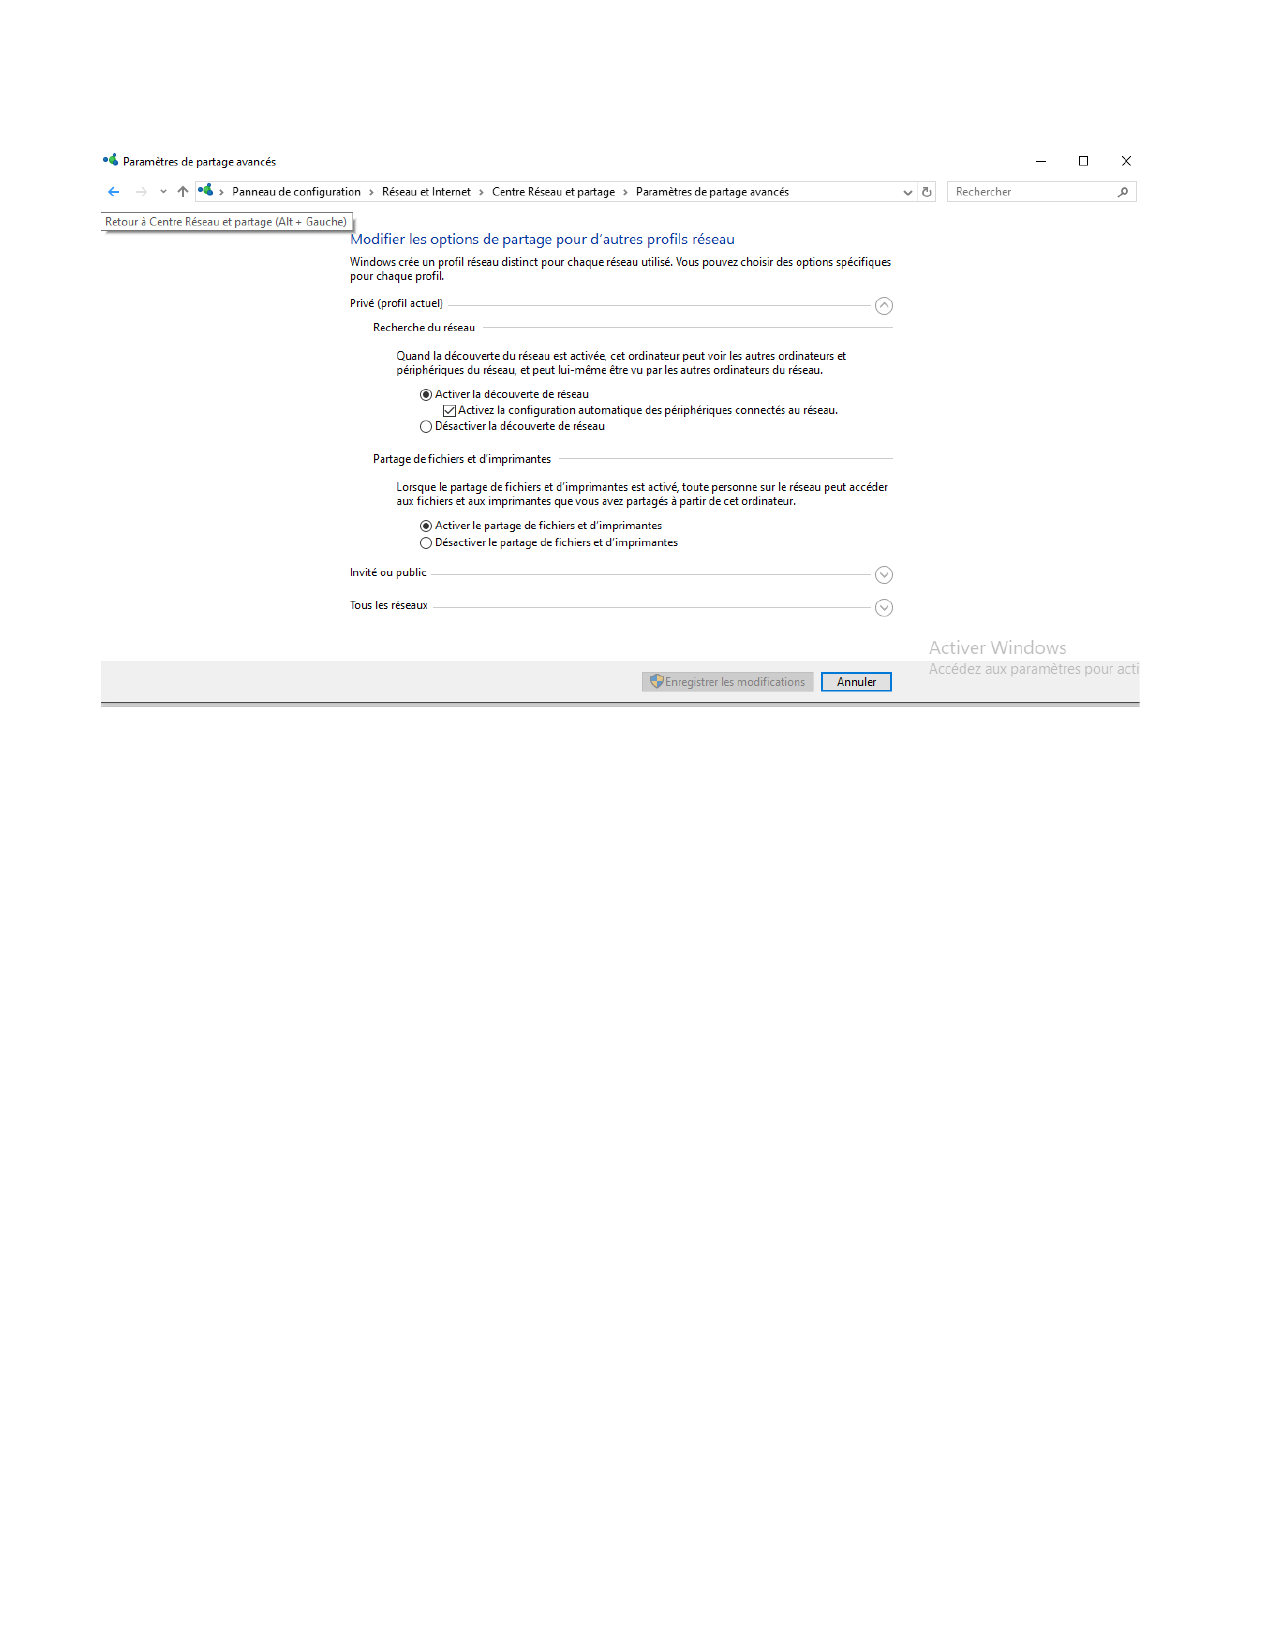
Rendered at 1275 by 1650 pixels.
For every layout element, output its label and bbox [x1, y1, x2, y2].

picture [101, 151, 1140, 707]
